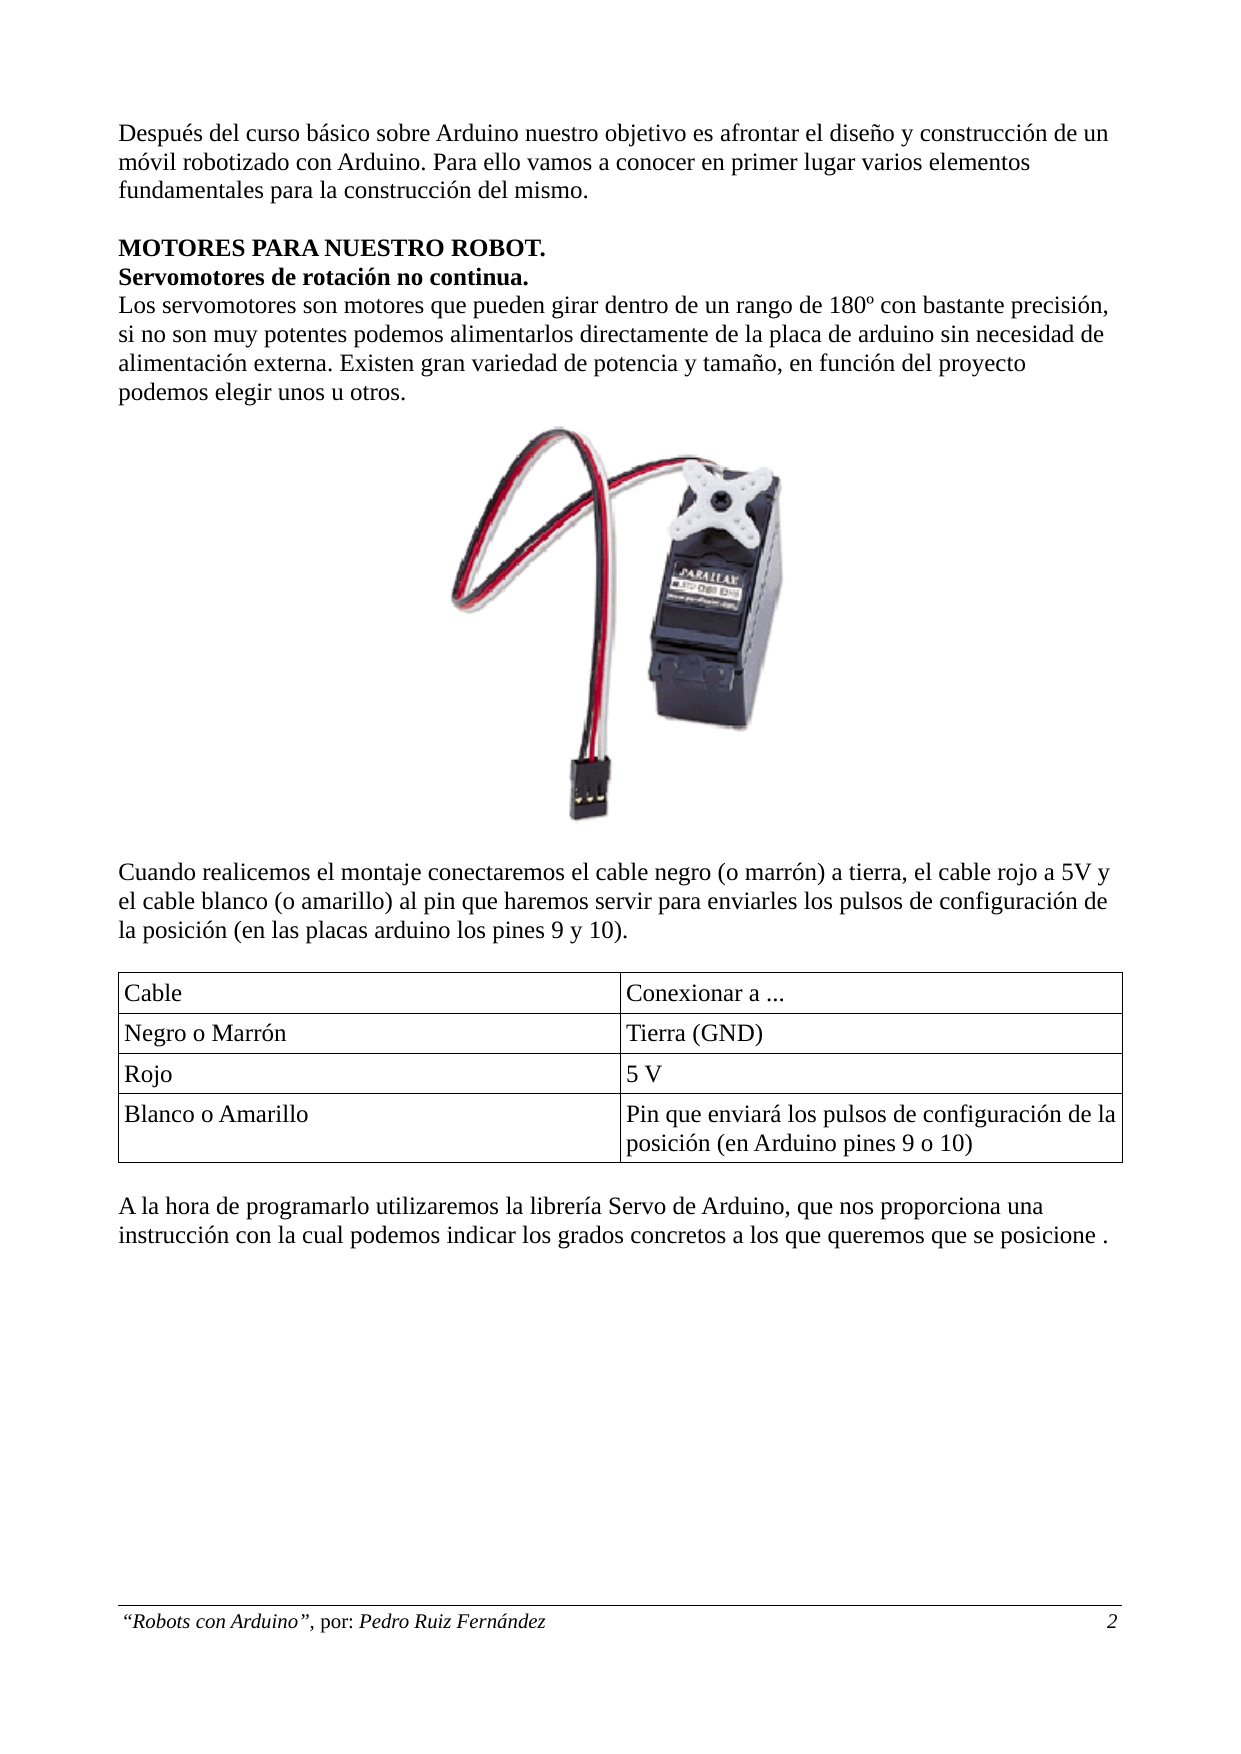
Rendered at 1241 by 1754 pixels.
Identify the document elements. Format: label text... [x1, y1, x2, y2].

table_header Cable [119, 973, 620, 1012]
table_cell Tierra (GND) [621, 1014, 1122, 1053]
table_cell 5 V [621, 1054, 1122, 1093]
table_cell Pin que enviará los pulsos de configuración de la posición (en Arduino pines 9 o 10) [621, 1094, 1122, 1162]
picture [424, 422, 816, 829]
text Los servomotores son motores que pueden girar dentro de un rango de 180º con bastante precisión, si no son muy potentes podemos alimentarlos directamente de la placa de arduino sin necesidad de alimentación externa. Existen gran variedad de potencia y tamaño, en función del proyecto podemos elegir unos u otros. [118, 291, 1122, 406]
table_cell Blanco o Amarillo [119, 1094, 620, 1162]
table_cell Negro o Marrón [119, 1014, 620, 1053]
text Después del curso básico sobre Arduino nuestro objetivo es afrontar el diseño y construcción de un móvil robotizado con Arduino. Para ello vamos a conocer en primer lugar varios elementos fundamentales para la construcción del mismo. [118, 118, 1122, 204]
text MOTORES PARA NUESTRO ROBOT. [118, 233, 1122, 262]
text Servomotores de rotación no continua. [118, 262, 1122, 291]
text A la hora de programarlo utilizaremos la librería Servo de Arduino, que nos proporciona una instrucción con la cual podemos indicar los grados concretos a los que queremos que se posicione . [118, 1191, 1122, 1248]
table_cell Rojo [119, 1054, 620, 1093]
table_header Conexionar a ... [621, 973, 1122, 1012]
text Cuando realicemos el montaje conectaremos el cable negro (o marrón) a tierra, el cable rojo a 5V y el cable blanco (o amarillo) al pin que haremos servir para enviarles los pulsos de configuración de la posición (en las placas arduino los pines 9 y 10). [118, 857, 1122, 943]
